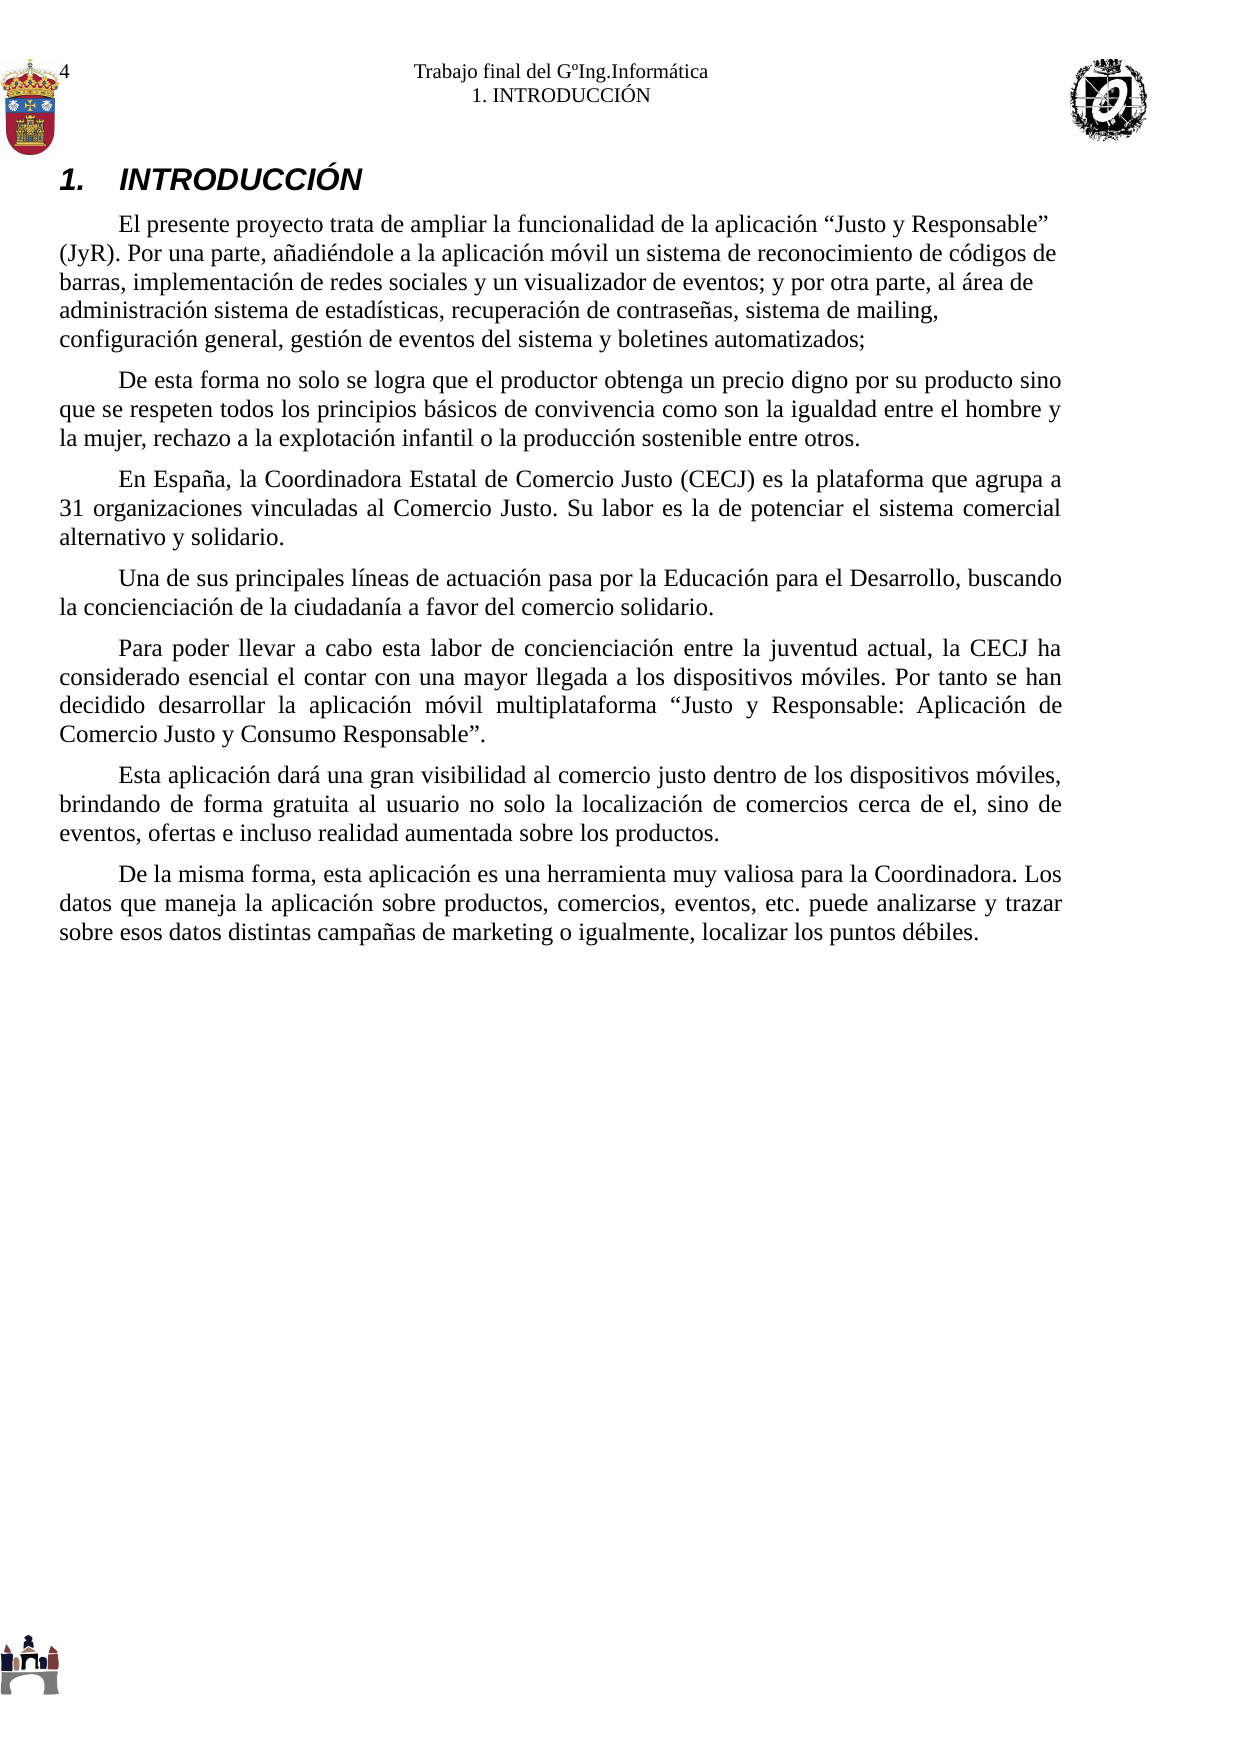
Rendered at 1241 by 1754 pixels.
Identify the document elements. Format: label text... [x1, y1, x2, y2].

subtitle INTRODUCCIÓN [59, 161, 1063, 197]
text De la misma forma, esta aplicación es una herramienta muy valiosa para la Coordinadora. Los datos que maneja la aplicación sobre productos, comercios, eventos, etc. puede analizarse y trazar sobre esos datos distintas campañas de marketing o igualmente, localizar los puntos débiles. [59, 859, 1063, 945]
picture [0, 59, 59, 155]
text De esta forma no solo se logra que el productor obtenga un precio digno por su producto sino que se respeten todos los principios básicos de convivencia como son la igualdad entre el hombre y la mujer, rechazo a la explotación infantil o la producción sostenible entre otros. [59, 365, 1063, 452]
text En España, la Coordinadora Estatal de Comercio Justo (CECJ) es la plataforma que agrupa a 31 organizaciones vinculadas al Comercio Justo. Su labor es la de potenciar el sistema comercial alternativo y solidario. [59, 464, 1063, 550]
text Esta aplicación dará una gran visibilidad al comercio justo dentro de los dispositivos móviles, brindando de forma gratuita al usuario no solo la localización de comercios cerca de el, sino de eventos, ofertas e incluso realidad aumentada sobre los productos. [59, 760, 1063, 847]
text Para poder llevar a cabo esta labor de concienciación entre la juventud actual, la CECJ ha considerado esencial el contar con una mayor llegada a los dispositivos móviles. Por tanto se han decidido desarrollar la aplicación móvil multiplataforma “Justo y Responsable: Aplicación de Comercio Justo y Consumo Responsable”. [59, 633, 1063, 748]
text El presente proyecto trata de ampliar la funcionalidad de la aplicación “Justo y Responsable” (JyR). Por una parte, añadiéndole a la aplicación móvil un sistema de reconocimiento de códigos de barras, implementación de redes sociales y un visualizador de eventos; y por otra parte, al área de administración sistema de estadísticas, recuperación de contraseñas, sistema de mailing, configuración general, gestión de eventos del sistema y boletines automatizados; [59, 209, 1063, 353]
text Una de sus principales líneas de actuación pasa por la Educación para el Desarrollo, buscando la concienciación de la ciudadanía a favor del comercio solidario. [59, 563, 1063, 620]
picture [1063, 59, 1152, 144]
picture [0, 1634, 59, 1695]
